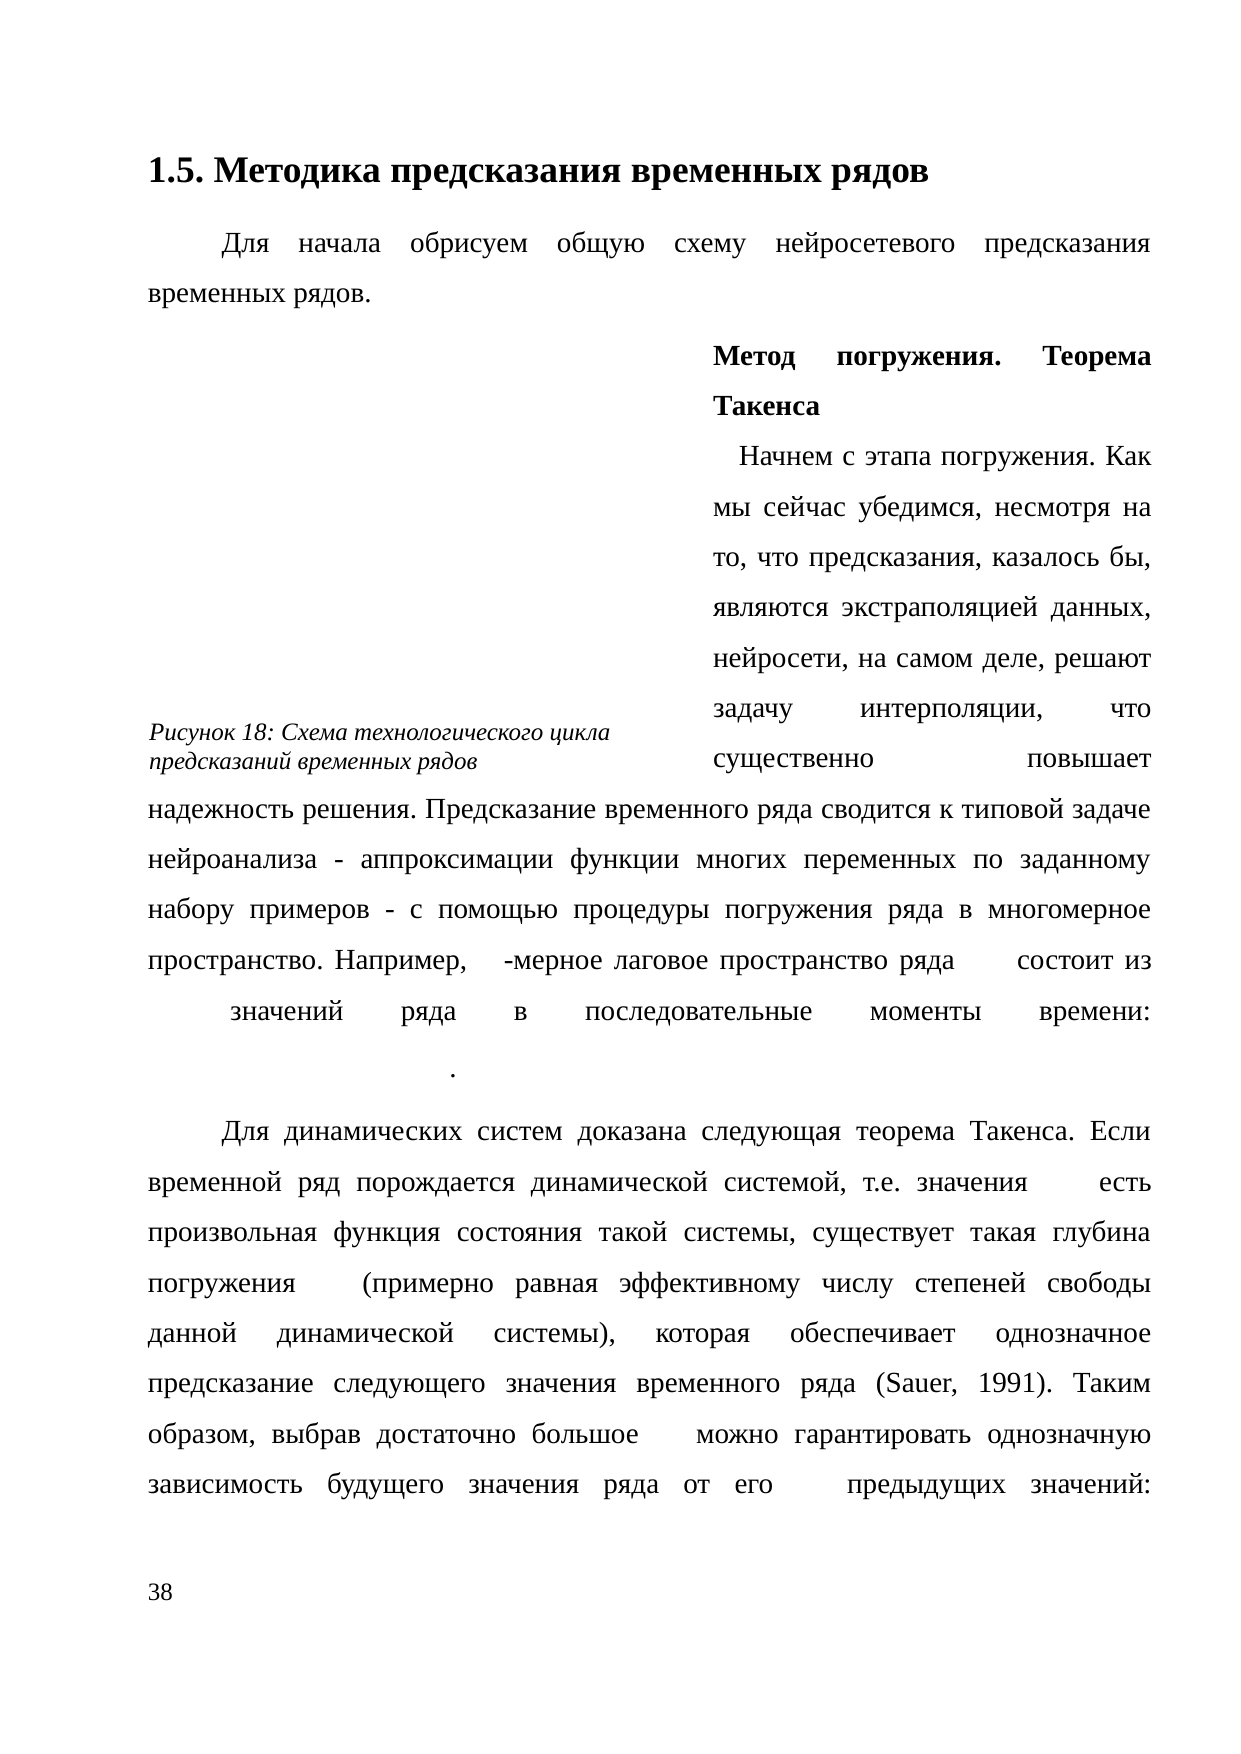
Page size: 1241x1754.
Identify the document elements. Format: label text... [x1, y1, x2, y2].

subtitle 1.5. Методика предсказания временных рядов [148, 148, 1152, 191]
text Начнем с этапа погружения. Как мы сейчас убедимся, несмотря на то, что предсказания, казалось бы, являются экстраполяцией данных, нейросети, на самом деле, решают задачу интерполяции, что существенно повышает надежность решения. Предсказание временного ряда сводится к типовой задаче нейроанализа - аппроксимации функции многих переменных по заданному набору примеров - с помощью процедуры погружения ряда в многомерное пространство. Например, -мерное лаговое пространство ряда состоит из значений ряда в последовательные моменты времени: . [148, 438, 1152, 1084]
text Метод погружения. Теорема Такенса [148, 338, 1152, 422]
text Рисунок 18: Схема технологического цикла предсказаний временных рядов [149, 380, 713, 775]
text Для динамических систем доказана следующая теорема Такенса. Если временной ряд порождается динамической системой, т.е. значения есть произвольная функция состояния такой системы, существует такая глубина погружения (примерно равная эффективному числу степеней свободы данной динамической системы), которая обеспечивает однозначное предсказание следующего значения временного ряда (Sauer, 1991). Таким образом, выбрав достаточно большое можно гарантировать однозначную зависимость будущего значения ряда от его предыдущих значений: [148, 1113, 1152, 1499]
text Для начала обрисуем общую схему нейросетевого предсказания временных рядов. [148, 225, 1152, 309]
